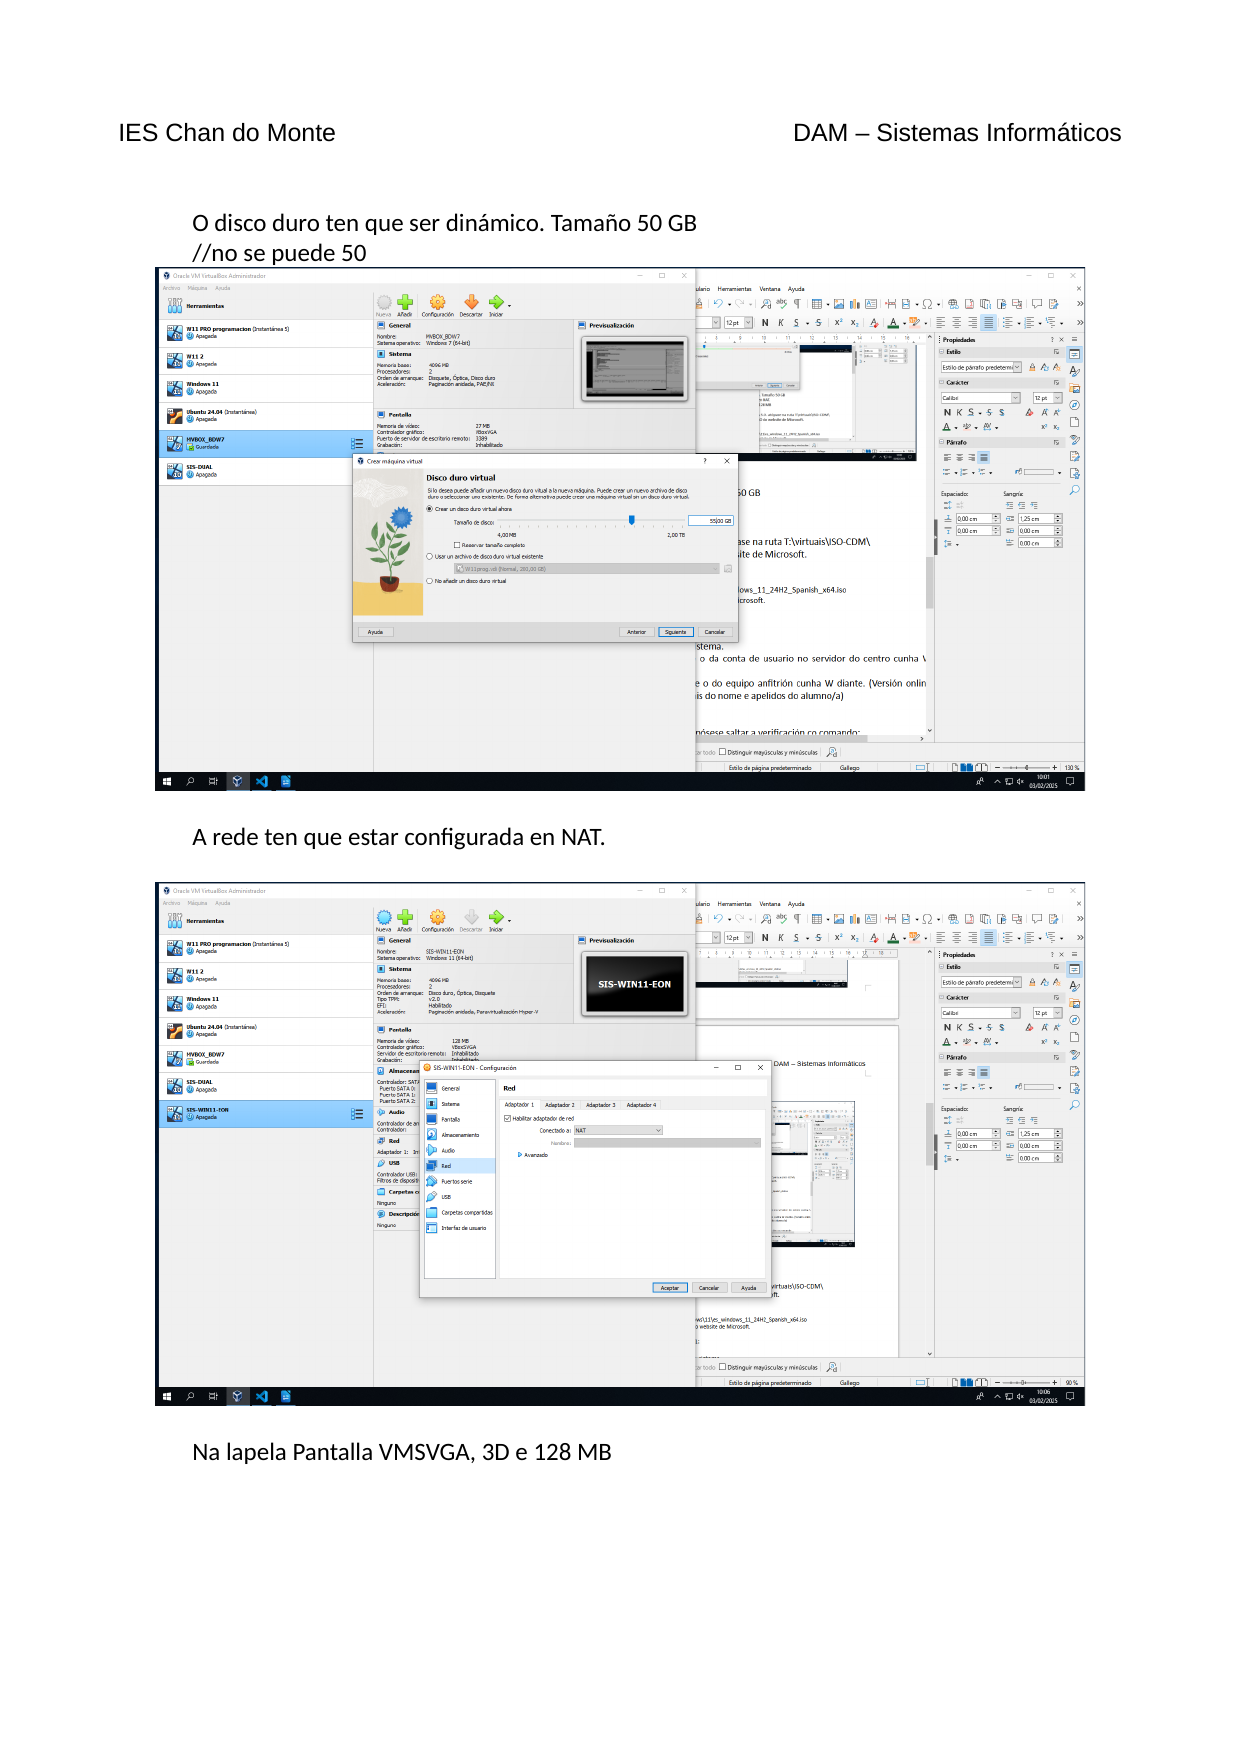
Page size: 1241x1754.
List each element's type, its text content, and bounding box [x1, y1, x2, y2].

text O disco duro ten que ser dinámico. Tamaño 50 GB [192, 207, 1122, 237]
picture [155, 882, 1086, 1406]
text A rede ten que estar configurada en NAT. [192, 822, 1122, 852]
picture [155, 267, 1086, 791]
text Na lapela Pantalla VMSVGA, 3D e 128 MB [192, 1436, 1122, 1467]
text //no se puede 50 [192, 237, 1122, 268]
